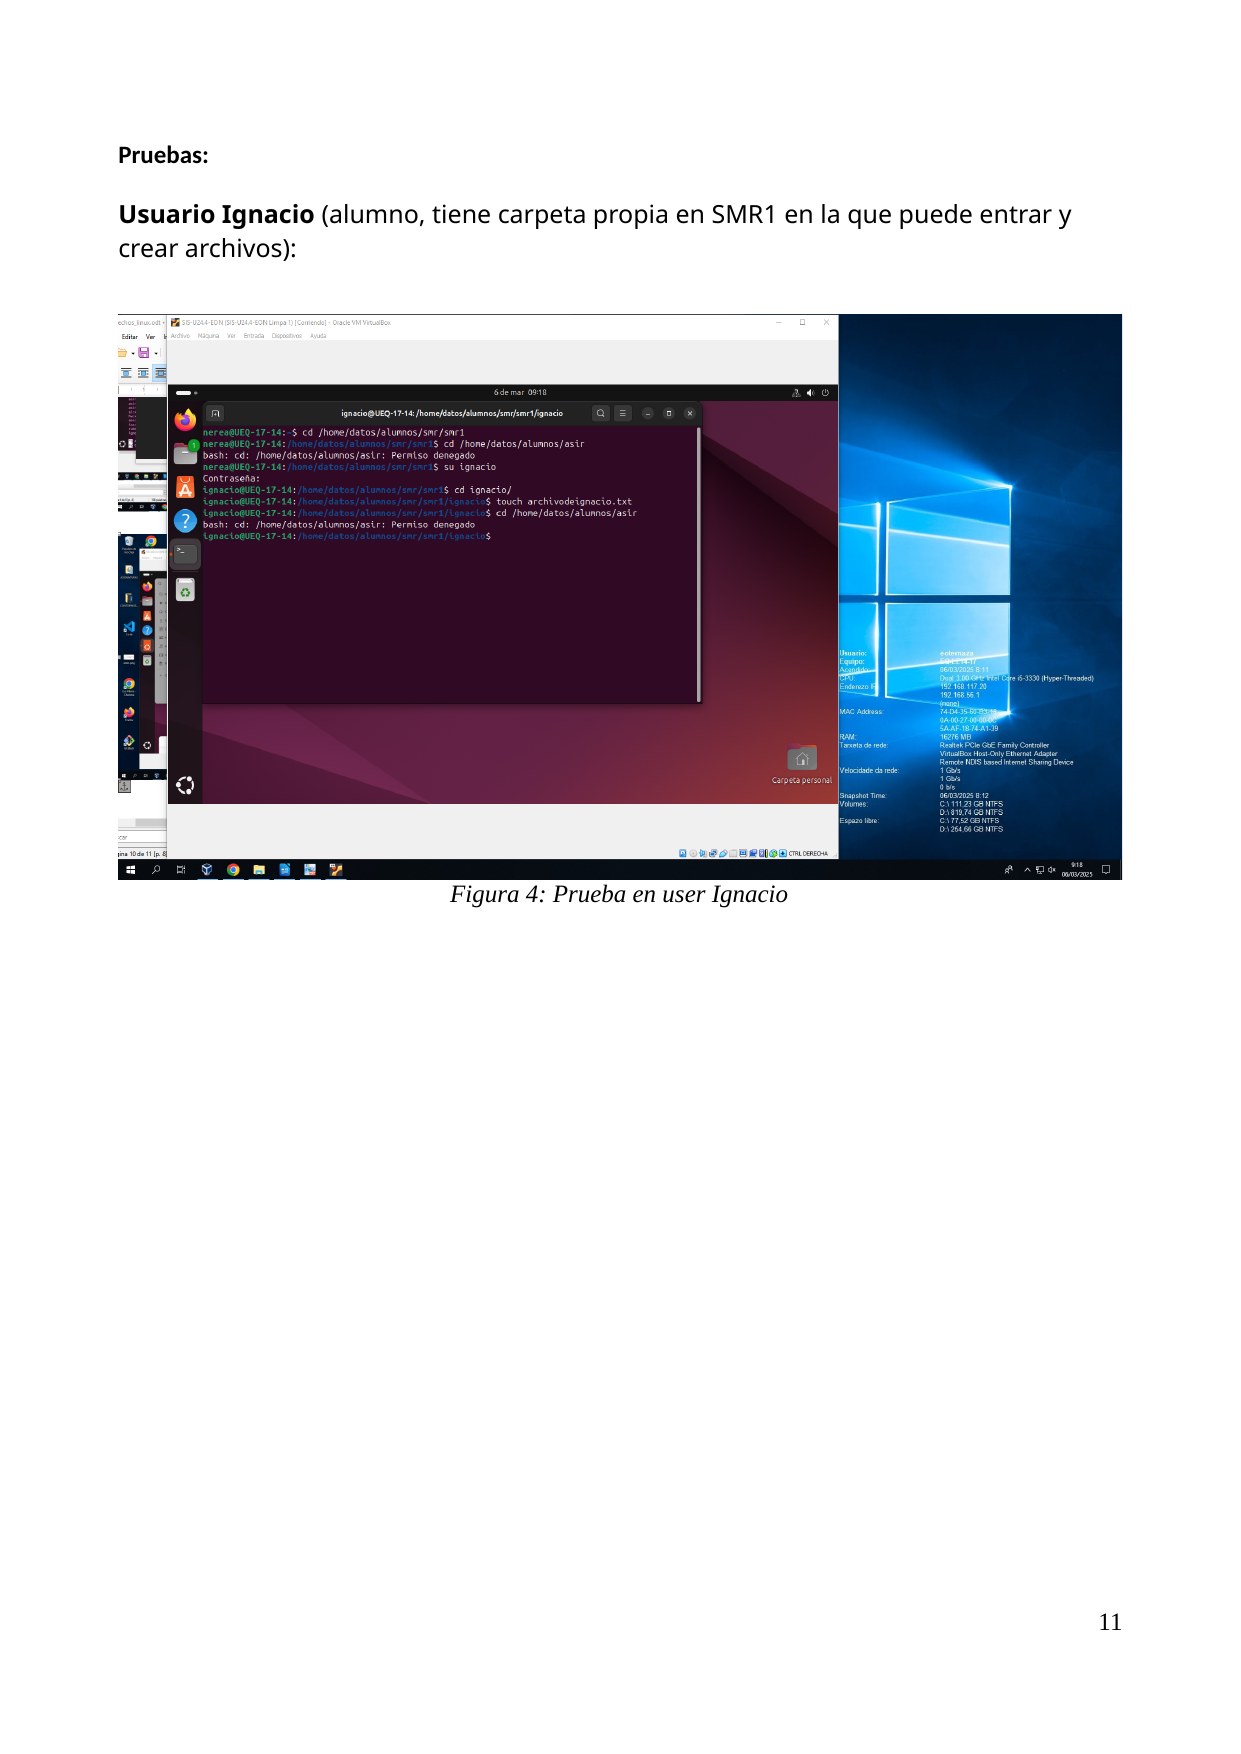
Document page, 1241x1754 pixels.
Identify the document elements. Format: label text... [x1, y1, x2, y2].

subtitle Pruebas: [118, 139, 1122, 169]
picture [118, 314, 1123, 880]
text Figura 4: Prueba en user Ignacio [118, 880, 1122, 908]
subtitle Usuario Ignacio (alumno, tiene carpeta propia en SMR1 en la que puede entrar y crear archivos): [118, 197, 1122, 265]
